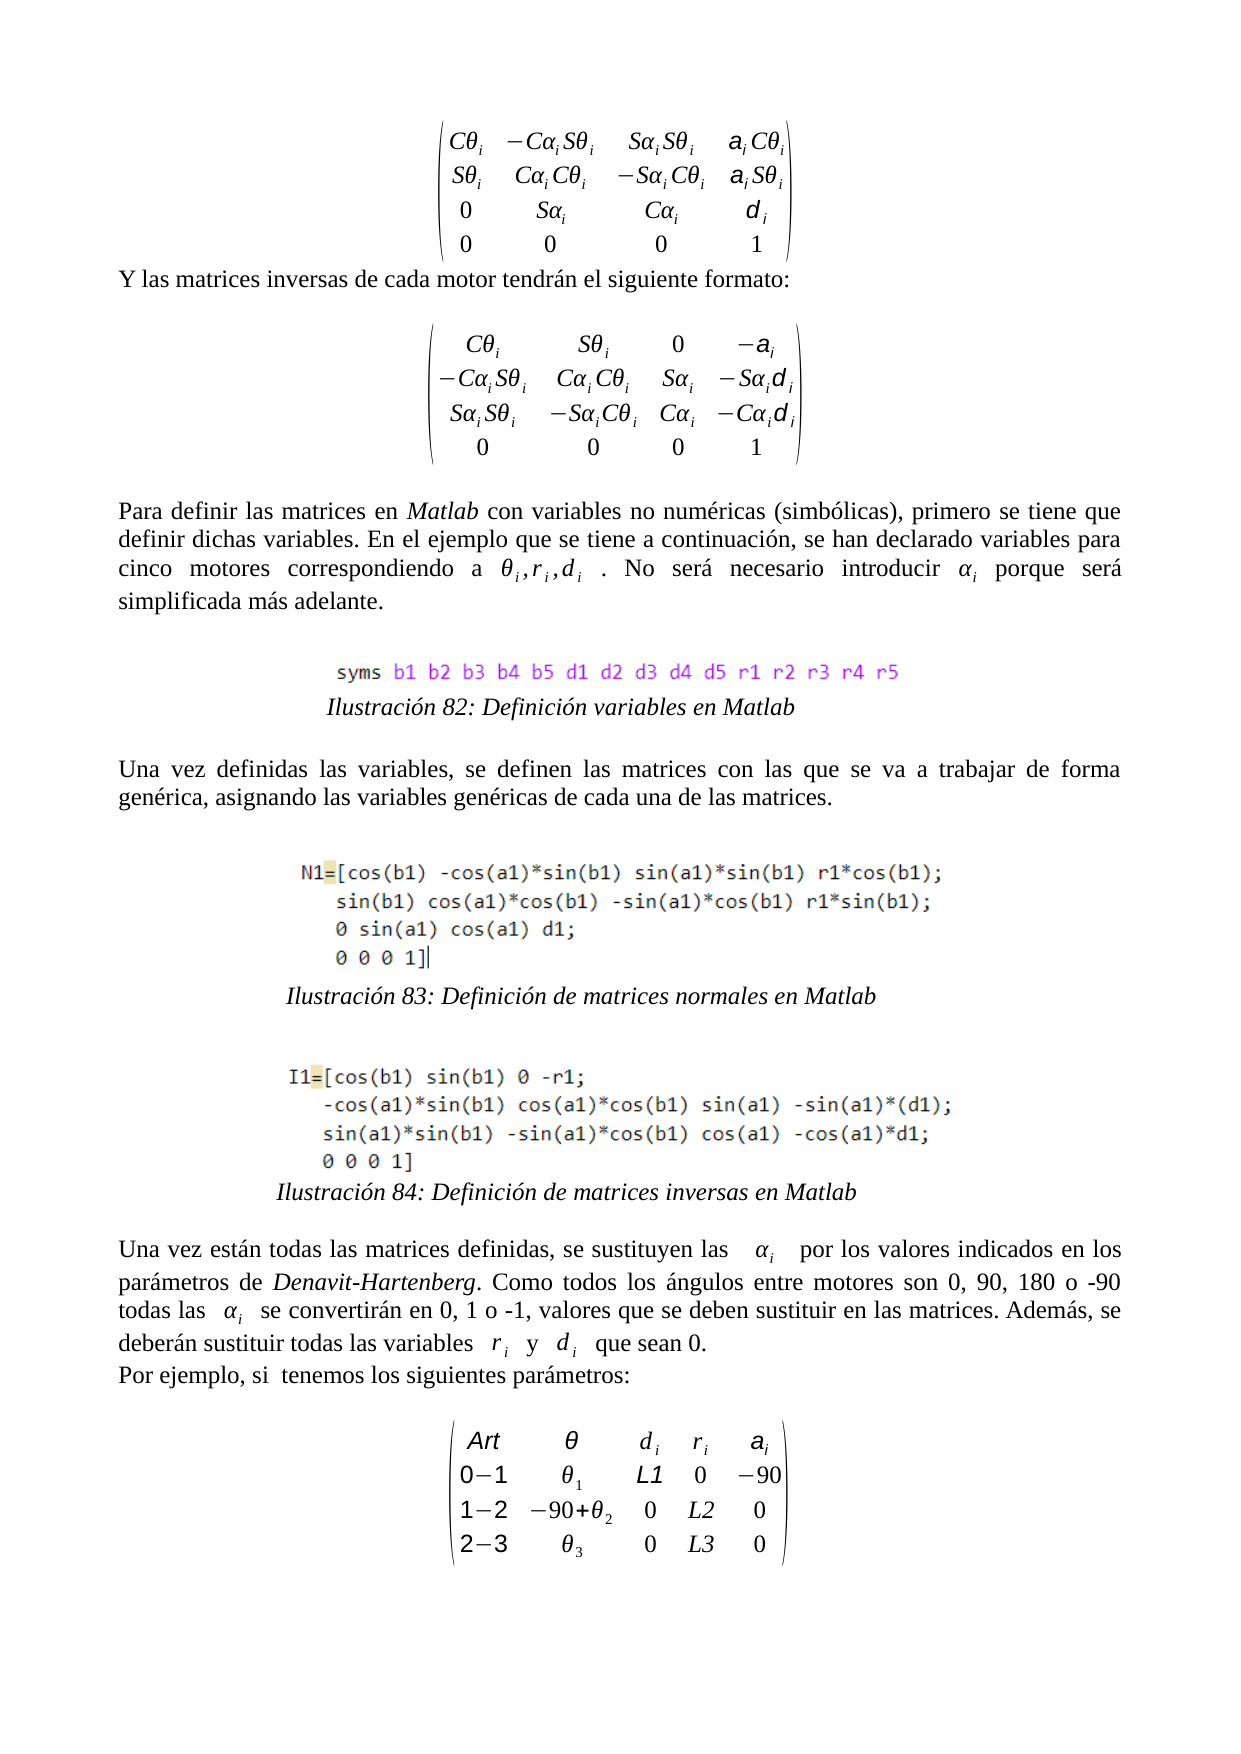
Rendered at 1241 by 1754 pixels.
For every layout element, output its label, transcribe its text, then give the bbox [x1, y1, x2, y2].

text Ilustración 82: Definición variables en Matlab [326, 674, 914, 721]
text Para definir las matrices en Matlab con variables no numéricas (simbólicas), primero se tiene que definir dichas variables. En el ejemplo que se tiene a continuación, se han declarado variables para cinco motores correspondiendo a. No será necesario introducirporque será simplificada más adelante. [118, 496, 1122, 614]
text Y las matrices inversas de cada motor tendrán el siguiente formato: [118, 264, 1122, 293]
text Por ejemplo, si tenemos los siguientes parámetros: [118, 1360, 1122, 1389]
text Ilustración 84: Definición de matrices inversas en Matlab [276, 1074, 964, 1205]
text Una vez definidas las variables, se definen las matrices con las que se va a trabajar de forma genérica, asignando las variables genéricas de cada una de las matrices. [118, 754, 1122, 811]
text Ilustración 83: Definición de matrices normales en Matlab [286, 871, 954, 1010]
text Una vez están todas las matrices definidas, se sustituyen las por los valores indicados en los parámetros de Denavit-Hartenberg. Como todos los ángulos entre motores son 0, 90, 180 o -90 todas lasse convertirán en 0, 1 o -1, valores que se deben sustituir en las matrices. Además, se deberán sustituir todas las variablesyque sean 0. [118, 1234, 1122, 1360]
